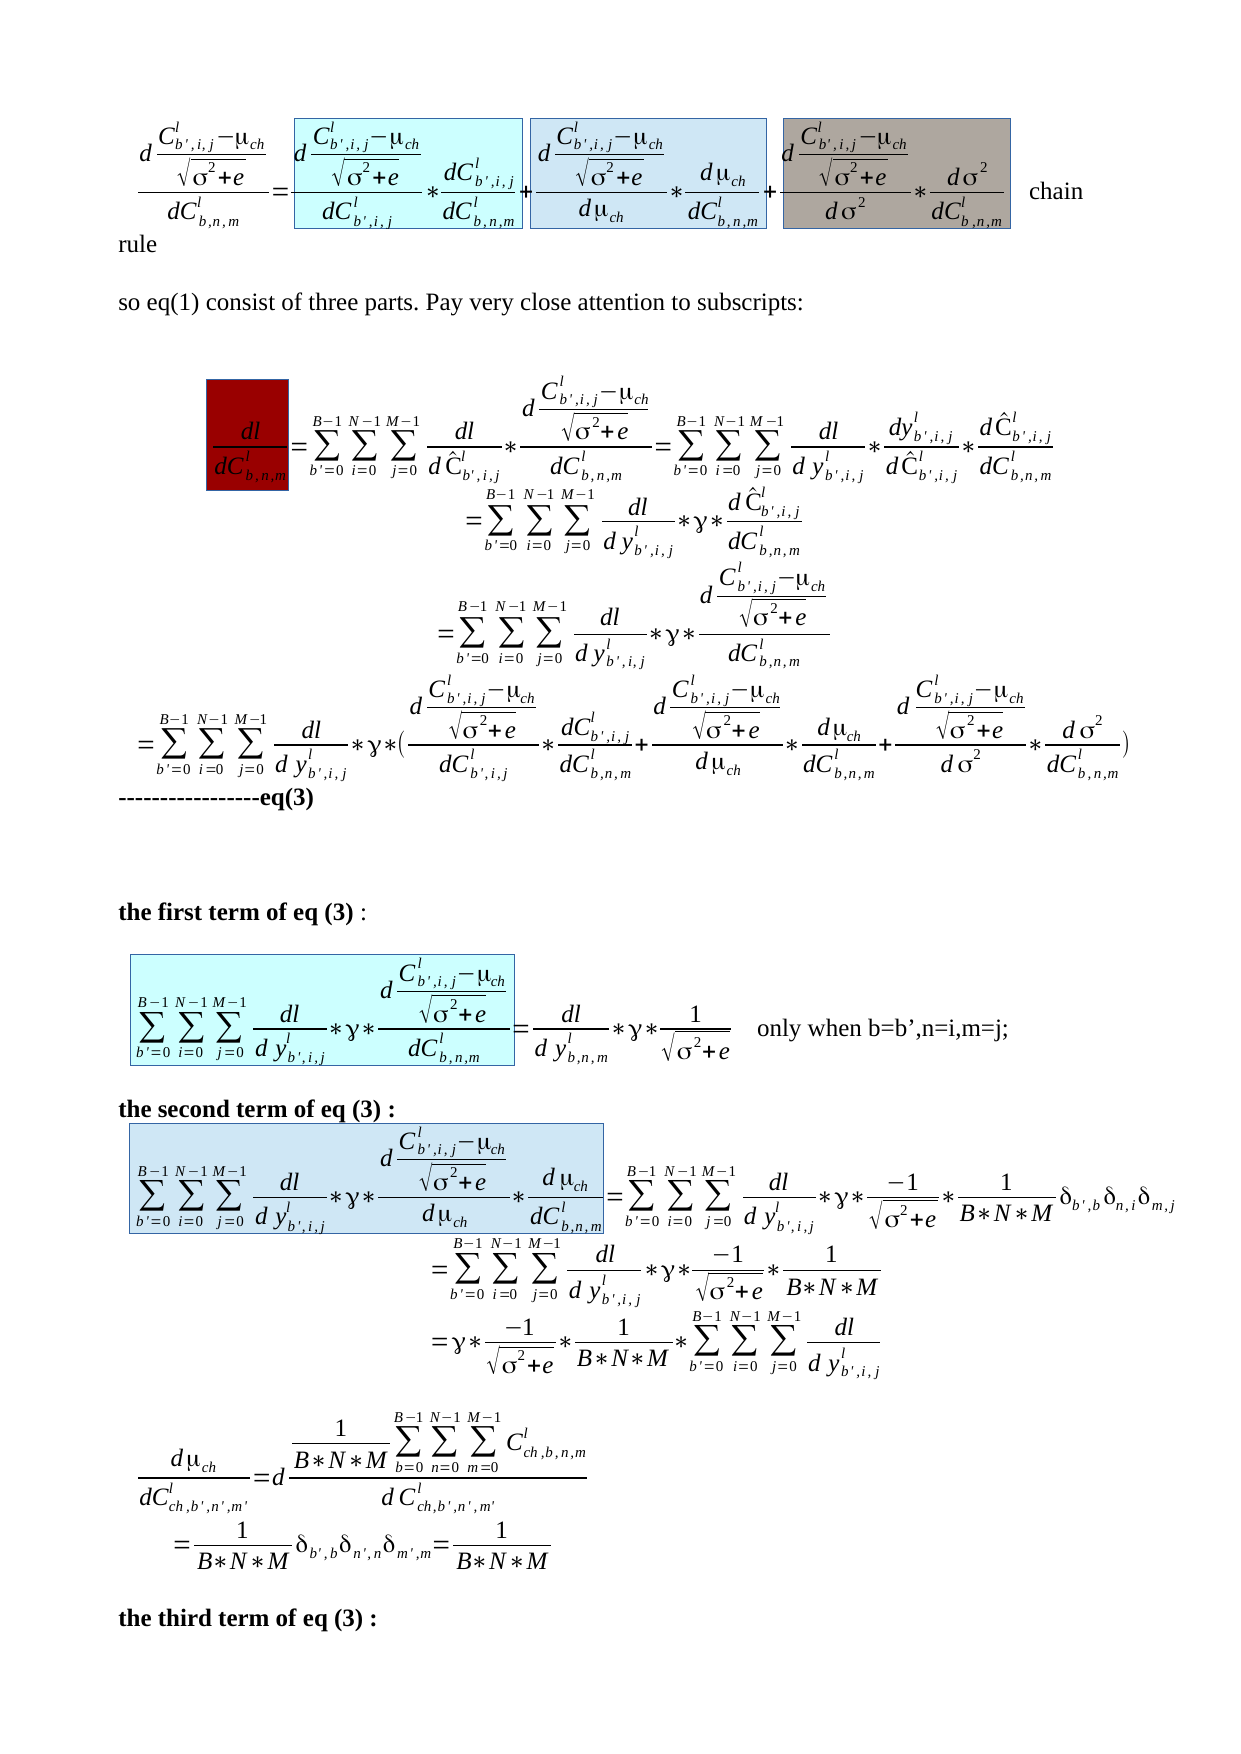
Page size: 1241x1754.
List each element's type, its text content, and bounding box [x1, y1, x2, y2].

text the second term of eq (3) : [118, 1094, 1122, 1123]
text -----------------eq(3) [118, 782, 1122, 811]
text only when b=b’,n=i,m=j; [118, 955, 130, 1066]
text so eq(1) consist of three parts. Pay very close attention to subscripts: [118, 287, 1122, 315]
text the first term of eq (3) : [118, 897, 1122, 926]
text only when b=b’,n=i,m=j; [515, 955, 1122, 1066]
text the third term of eq (3) : [118, 1603, 1122, 1632]
text chain rule [118, 118, 1122, 258]
